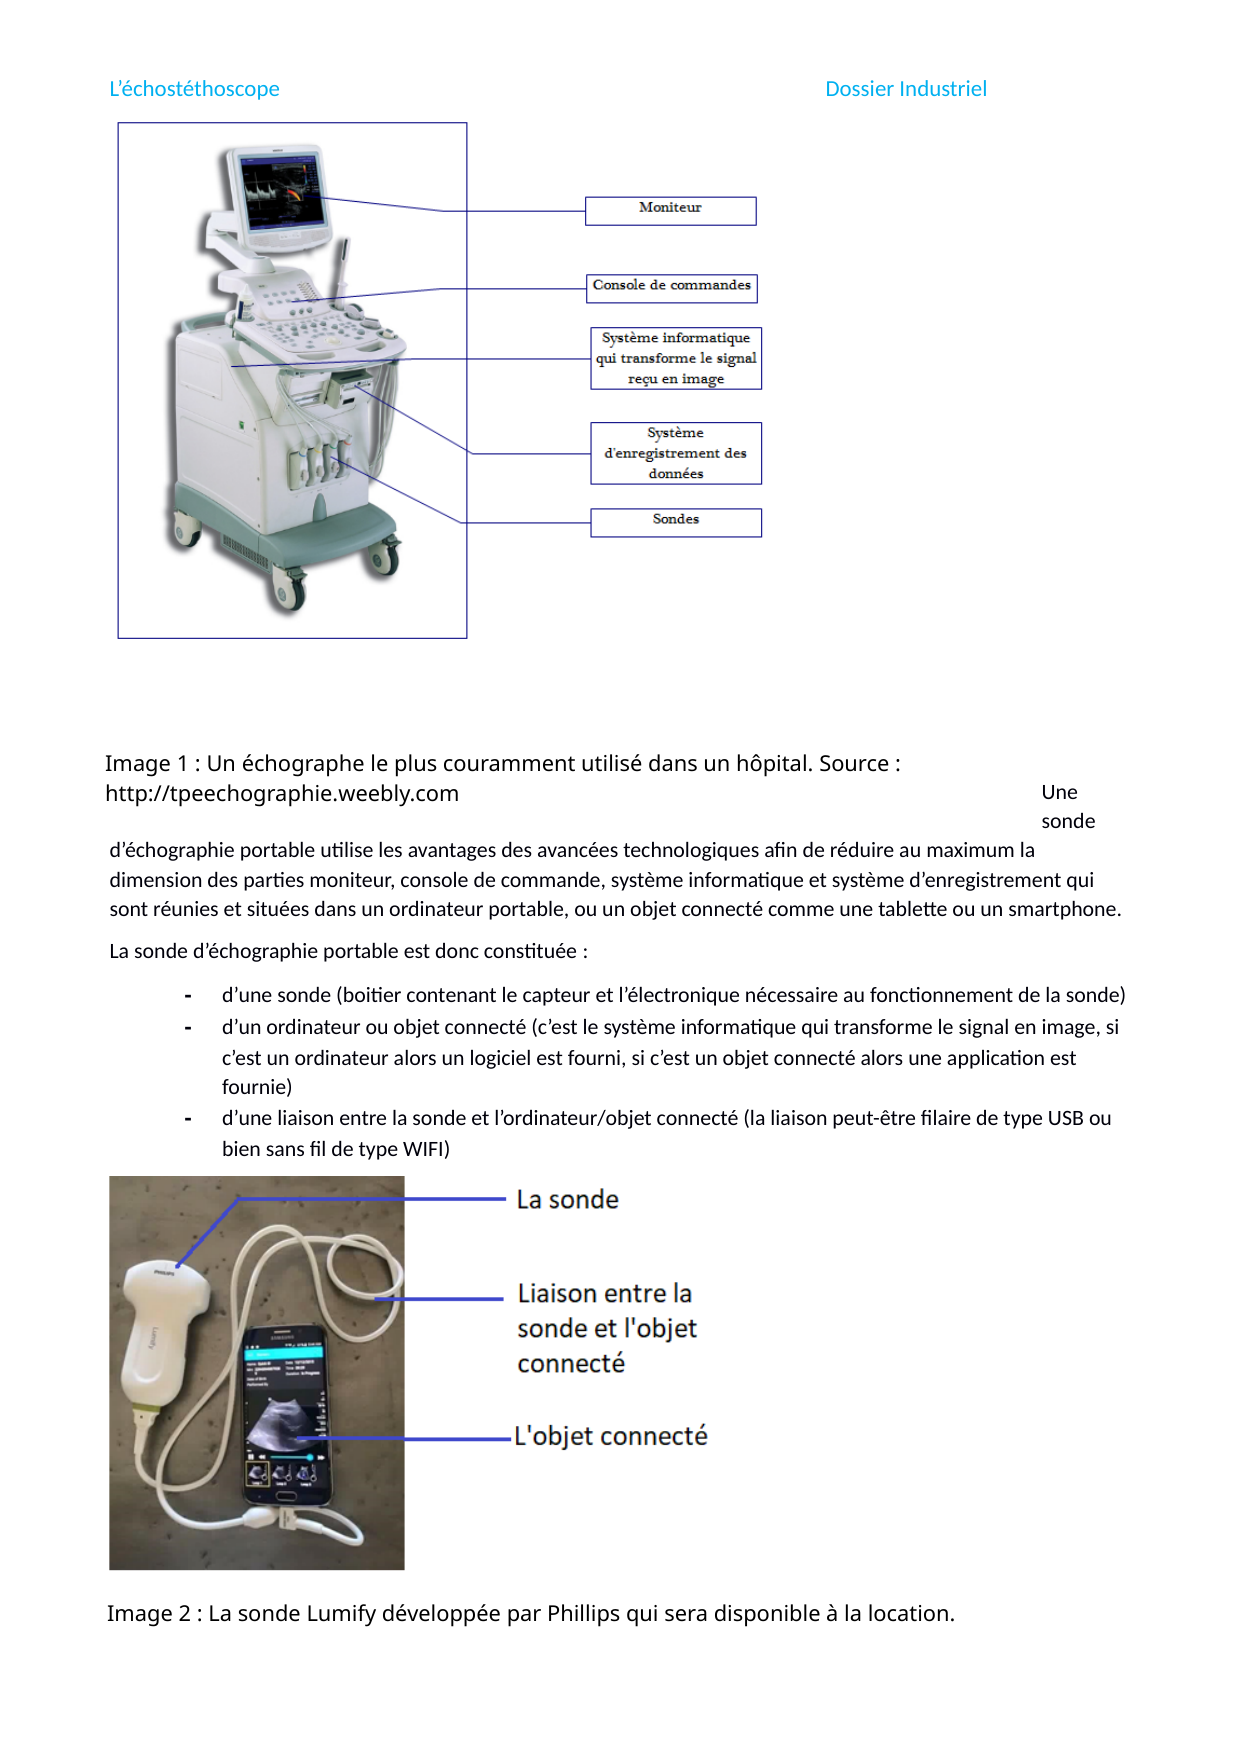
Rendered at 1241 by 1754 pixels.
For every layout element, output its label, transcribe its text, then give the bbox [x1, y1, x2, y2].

text La sonde d’échographie portable est donc constituée : [109, 937, 1131, 963]
list d’une liaison entre la sonde et l’ordinateur/objet connecté (la liaison peut-être filaire de type USB ou bien sans fil de type WIFI) [184, 1102, 1131, 1161]
picture [109, 1176, 718, 1574]
text Une sonde d’échographie portable utilise les avantages des avancées technologiques afin de réduire au maximum la dimension des parties moniteur, console de commande, système informatique et système d’enregistrement qui sont réunies et situées dans un ordinateur portable, ou un objet connecté comme une tablette ou un smartphone. [109, 778, 1131, 922]
list d’une sonde (boitier contenant le capteur et l’électronique nécessaire au fonctionnement de la sonde) [184, 979, 1131, 1008]
picture [109, 119, 773, 640]
list d’un ordinateur ou objet connecté (c’est le système informatique qui transforme le signal en image, si c’est un ordinateur alors un logiciel est fourni, si c’est un objet connecté alors une application est fournie) [184, 1011, 1131, 1100]
